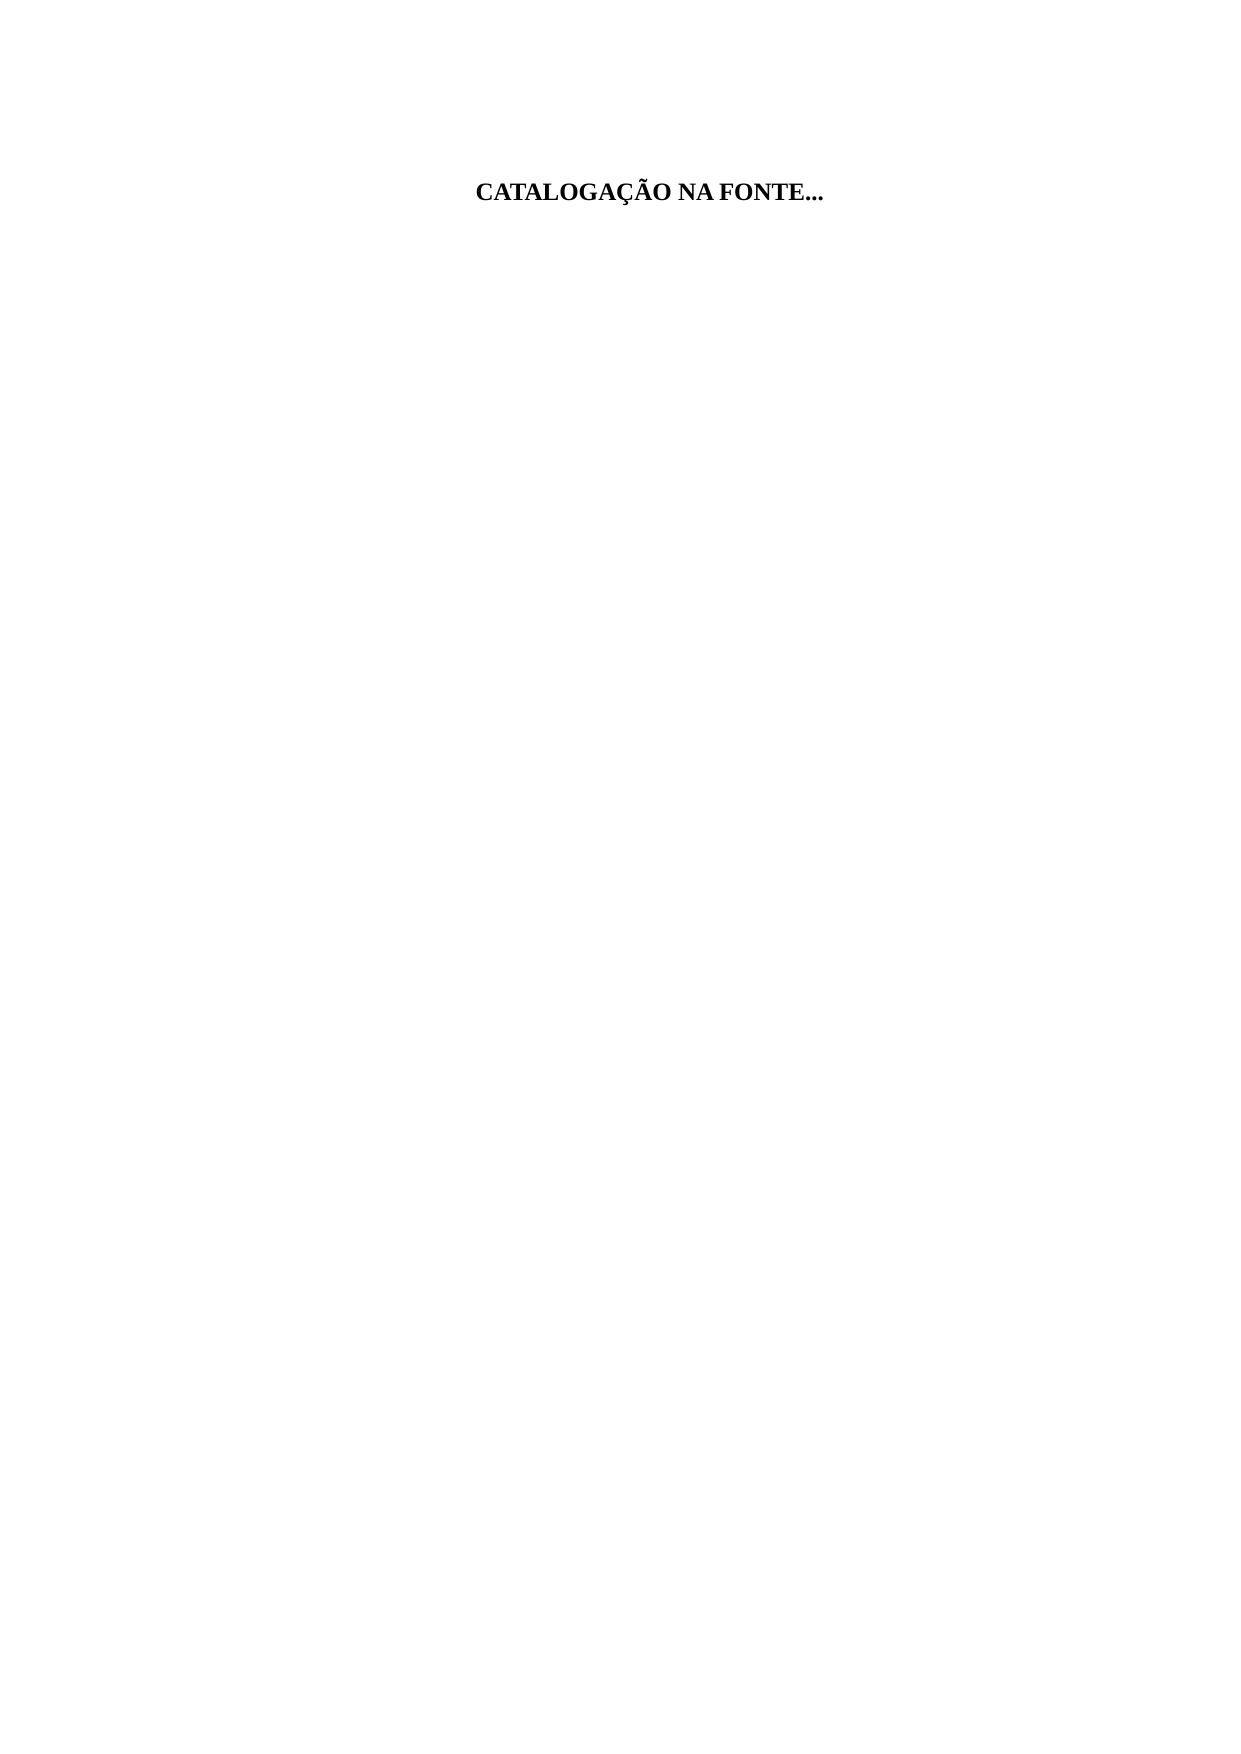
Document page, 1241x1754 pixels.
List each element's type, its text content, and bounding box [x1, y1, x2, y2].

text CATALOGAÇÃO NA FONTE... [177, 177, 1122, 206]
